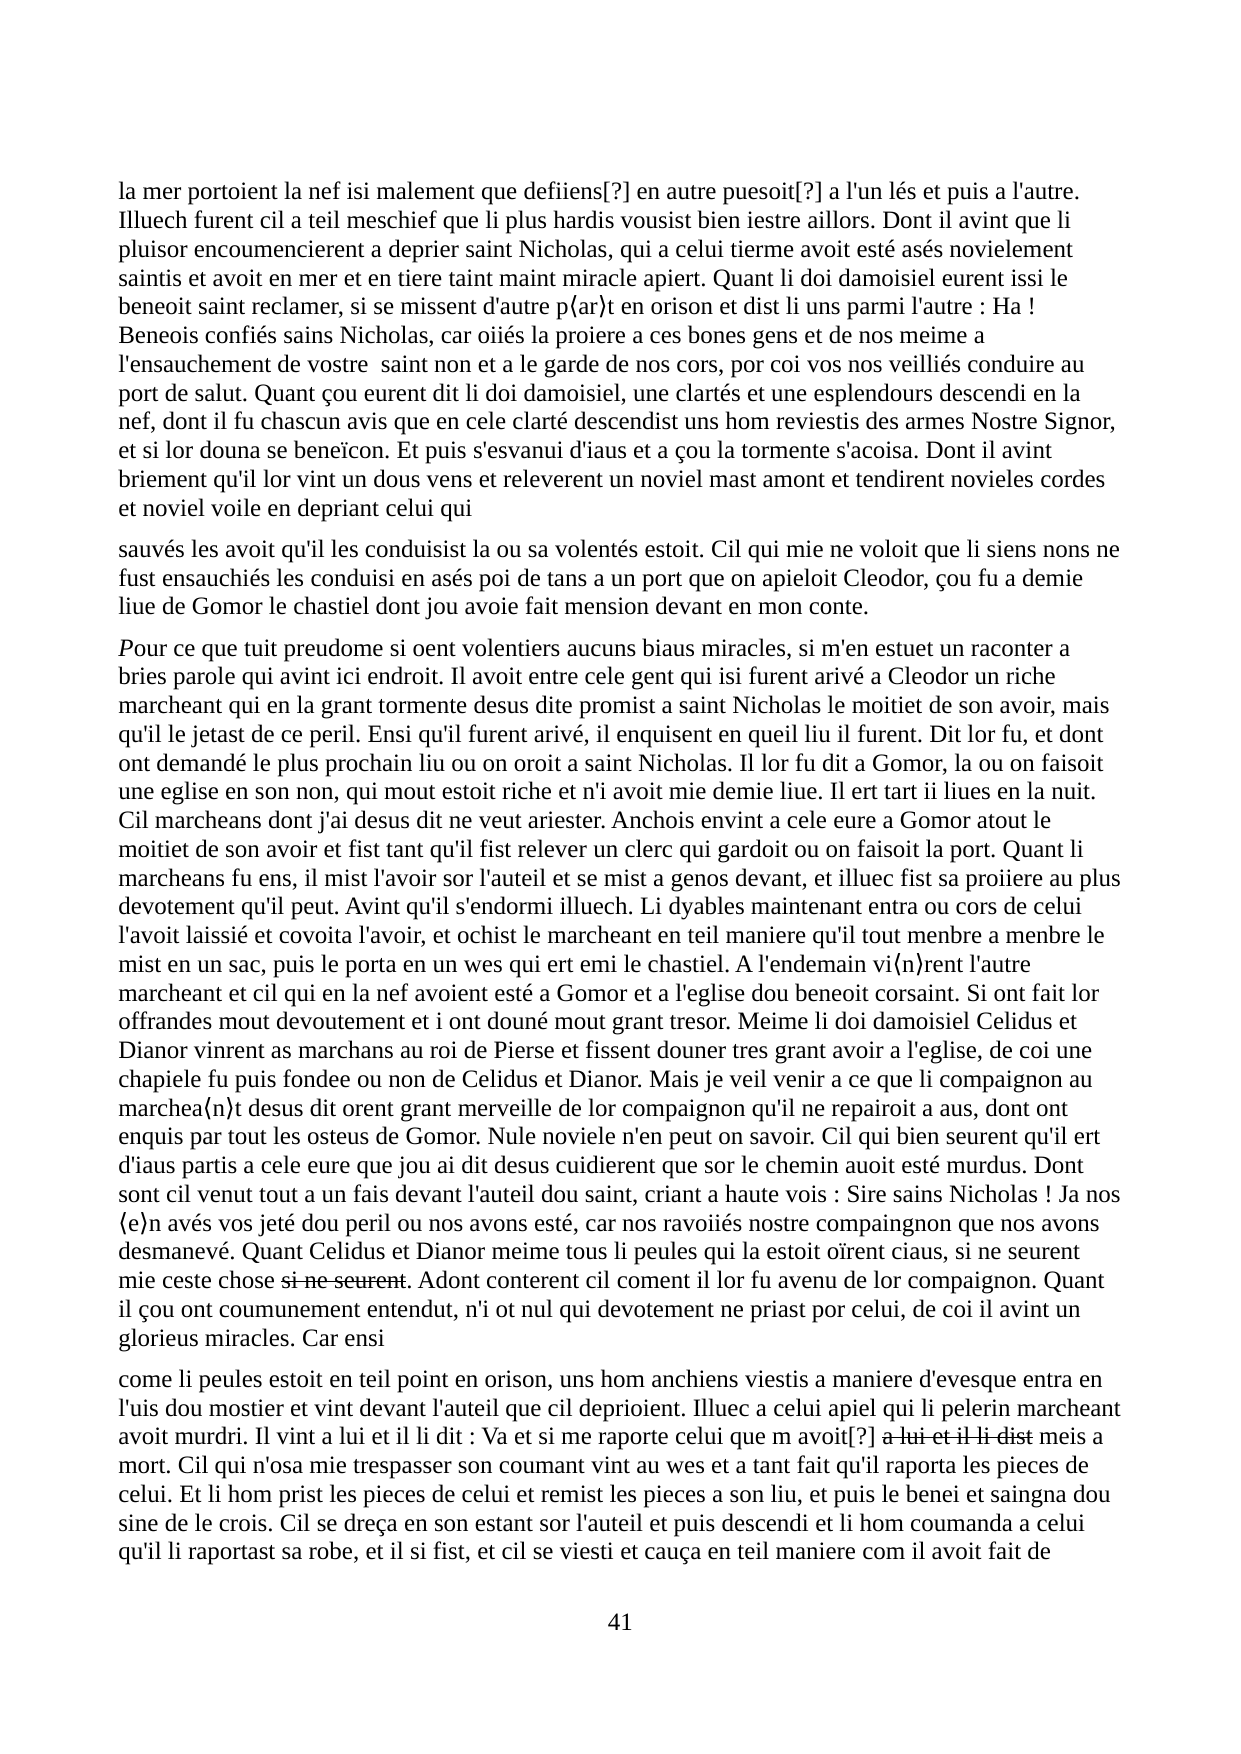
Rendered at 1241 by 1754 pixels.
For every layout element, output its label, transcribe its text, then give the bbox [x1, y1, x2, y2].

text Ceste chose virent li peules qui en la glise estoit et vinrent au marcheant qui la giut et l'ont fait lever. Il dist : Ha ! Bone gent, por coi m'avés vos esvillié. Jamais n'i ere si aise come jou ai esté puis que je ci m'endormi. Dont li fu enquis coment il li fu avenut puis qu'il laiens ert entrés. Il dist qu'il ne savoit mie qui puis qu'il fu laiens entrés et il eut nus sousfran ce sor l'auteil faire s'orison et il fu illuech endormis que onques si aise euist dormi jor de sa vie. Quant li peules eut çou oï, en gemisant et en plors de joie ont loé saint Nicholas, et cil avoit grant merveille que cil avoient entor lui, qui ensi devotement. Et il li fu contés li miracles ensi come jou ai dit. Il qui le fait avoit fait conut devant tout le peule coment il avoit celui ochis por le covoitise de l'avoir, et covint que il tant pendist en teil point qu'il euist faite sa penitance. Si me veil de lui taire et venir a ce que en cest point et en cest moment li marchis Costantinoble envoia au chastelain de Gomor quil venist en prison par deviers lui a faire sa volenté, por les biens qu'il avoit saisis d'un sien chevalier qu'il ne volt delivrer. Li chastelains qui avoit ce fait a la requeste de l'eglise, que ce lor avoir esté aumosne et douné souffissantme⟨n⟩t, vint a aus et lor dist le mant dou marchis, et il disent : Ha ! Chastelains ! Nos en metons nos cors nos vies en abandon que çou est nostre drois, et bien le poés savoir. Et por ce dist li chastelains que : Je sai que c'est vostre drois et que li miracle dou saint sont si apiert que nus ne puet chose faire por lui qu'il ne li rende a cent doubles. Je meterai le mien cors et le mien avoir por vos warandir contre tous homes qui grever vos vorro⟨n⟩t. Et nonporquant, se li sains ne nos soucuert, nostre povoirs ne nos vaut rien. [118, 1463, 1122, 1549]
text come li peules estoit en teil point en orison, uns hom anchiens viestis a maniere d'evesque entra en l'uis dou mostier et vint devant l'auteil que cil deprioient. Illuec a celui apiel qui li pelerin marcheant avoit murdri. Il vint a lui et il li dit : Va et si me raporte celui que m avoit[?] a lui et il li dist meis a mort. Cil qui n'osa mie trespasser son coumant vint au wes et a tant fait qu'il raporta les pieces de celui. Et li hom prist les pieces de celui et remist les pieces a son liu, et puis le benei et saingna dou sine de le crois. Cil se dreça en son estant sor l'auteil et puis descendi et li hom coumanda a celui qu'il li raportast sa robe, et il si fist, et cil se viesti et cauça en teil maniere com il avoit fait de devant, et pus se recouça devant le saint home et atant il s'esvanui. Et cil qui illuech s'estoit laissiés cheoir a ses piés s'est montés ausi come en aïr et pendi amont a la clés de la vote ausi come par les cheviaus. [118, 1163, 1122, 1450]
text Pour ce que tuit preudome si oent volentiers aucuns biaus miracles, si m'en estuet un raconter a bries parole qui avint ici endroit. Il avoit entre cele gent qui isi furent arivé a Cleodor un riche marcheant qui en la grant tormente desus dite promist a saint Nicholas le moitiet de son avoir, mais qu'il le jetast de ce peril. Ensi qu'il furent arivé, il enquisent en queil liu il furent. Dit lor fu, et dont ont demandé le plus prochain liu ou on oroit a saint Nicholas. Il lor fu dit a Gomor, la ou on faisoit une eglise en son non, qui mout estoit riche et n'i avoit mie demie liue. Il ert tart ii liues en la nuit. Cil marcheans dont j'ai desus dit ne veut ariester. Anchois envint a cele eure a Gomor atout le moitiet de son avoir et fist tant qu'il fist relever un clerc qui gardoit ou on faisoit la port. Quant li marcheans fu ens, il mist l'avoir sor l'auteil et se mist a genos devant, et illuec fist sa proiiere au plus devotement qu'il peut. Avint qu'il s'endormi illuech. Li dyables maintenant entra ou cors de celui l'avoit laissié et covoita l'avoir, et ochist le marcheant en teil maniere qu'il tout menbre a menbre le mist en un sac, puis le porta en un wes qui ert emi le chastiel. A l'endemain vi⟨n⟩rent l'autre marcheant et cil qui en la nef avoient esté a Gomor et a l'eglise dou beneoit corsaint. Si ont fait lor offrandes mout devoutement et i ont douné mout grant tresor. Meime li doi damoisiel Celidus et Dianor vinrent as marchans au roi de Pierse et fissent douner tres grant avoir a l'eglise, de coi une chapiele fu puis fondee ou non de Celidus et Dianor. Mais je veil venir a ce que li compaignon au marchea⟨n⟩t desus dit orent grant merveille de lor compaignon qu'il ne repairoit a aus, dont ont enquis par tout les osteus de Gomor. Nule noviele n'en peut on savoir. Cil qui bien seurent qu'il ert d'iaus partis a cele eure que jou ai dit desus cuidierent que sor le chemin auoit esté murdus. Dont sont cil venut tout a un fais devant l'auteil dou saint, criant a haute vois : Sire sains Nicholas ! Ja nos ⟨e⟩n avés vos jeté dou peril ou nos avons esté, car nos ravoiiés nostre compaingnon que nos avons desmanevé. Quant Celidus et Dianor meime tous li peules qui la estoit oïrent ciaus, si ne seurent mie ceste chose si ne seurent. Adont conterent cil coment il lor fu avenu de lor compaignon. Quant il çou ont coumunement entendut, n'i ot nul qui devotement ne priast por celui, de coi il avint un glorieus miracles. Car ensi [118, 431, 1122, 1150]
text sauvés les avoit qu'il les conduisist la ou sa volentés estoit. Cil qui mie ne voloit que li siens nons ne fust ensauchiés les conduisi en asés poi de tans a un port que on apieloit Cleodor, çou fu a demie liue de Gomor le chastiel dont jou avoie fait mension devant en mon conte. [118, 333, 1122, 419]
text ne covoitoie⟨n⟩t or ne argent, pieres presieuses, fors a destruire orguel, fauseté et felounie, avoient ii chevaus faitis qu'il avoient trové el rechiet as murdreours, qui ne cuidierent mie millor en nule tiere, et armeure a lor devis. Por coi cil en cui compaignie il furent arivé seurent bien qu'il nerent must a tous de vilains covoiteus. Anchois les firent a gentius de lirage[?] et ahourés[?] de tous ciaus qui a bien entendoient. En ce qu'il eurent ce mis a point, se missent avant en lor chemin, si ne finerent de nagier tant qu'il vinrent a la mer de Gresce. Illuech se sont mis en une grant nave aveuc [...] gent qui voloient passer en la tiere Jherusalem. Dont il avint ausi come jou vos avoie dit que de lonc conte sans grant fruit n'est mie esplois di damoisiaus de coi je fac mon conte. Entrerent en mer a bon vent por aler en la tiere de Jherusalem, mais avant qu'il euissent siglé iii jors et iii nuis, lor fu mout contraires, car une tormente lor prist si grans et si piesme qu'il lor fu avis que de m vies il n'en deuissent mie une porter. Car nos trovons escrit el conte que li vens, qui fu piesmes et grans, lor rompi cordes et mast en teil maniere que les waves[?] [Note: on est tenté de comprendre eaux, vagues] de la mer portoient la nef isi malement que defiiens[?] en autre puesoit[?] a l'un lés et puis a l'autre. Illuech furent cil a teil meschief que li plus hardis vousist bien iestre aillors. Dont il avint que li pluisor encoumencierent a deprier saint Nicholas, qui a celui tierme avoit esté asés novielement saintis et avoit en mer et en tiere taint maint miracle apiert. Quant li doi damoisiel eurent issi le beneoit saint reclamer, si se missent d'autre p⟨ar⟩t en orison et dist li uns parmi l'autre : Ha ! Beneois confiés sains Nicholas, car oiiés la proiere a ces bones gens et de nos meime a l'ensauchement de vostre saint non et a le garde de nos cors, por coi vos nos veilliés conduire au port de salut. Quant çou eurent dit li doi damoisiel, une clartés et une esplendours descendi en la nef, dont il fu chascun avis que en cele clarté descendist uns hom reviestis des armes Nostre Signor, et si lor douna se beneïcon. Et puis s'esvanui d'iaus et a çou la tormente s'acoisa. Dont il avint briement qu'il lor vint un dous vens et releverent un noviel mast amont et tendirent novieles cordes et noviel voile en depriant celui qui [118, 176, 1122, 320]
